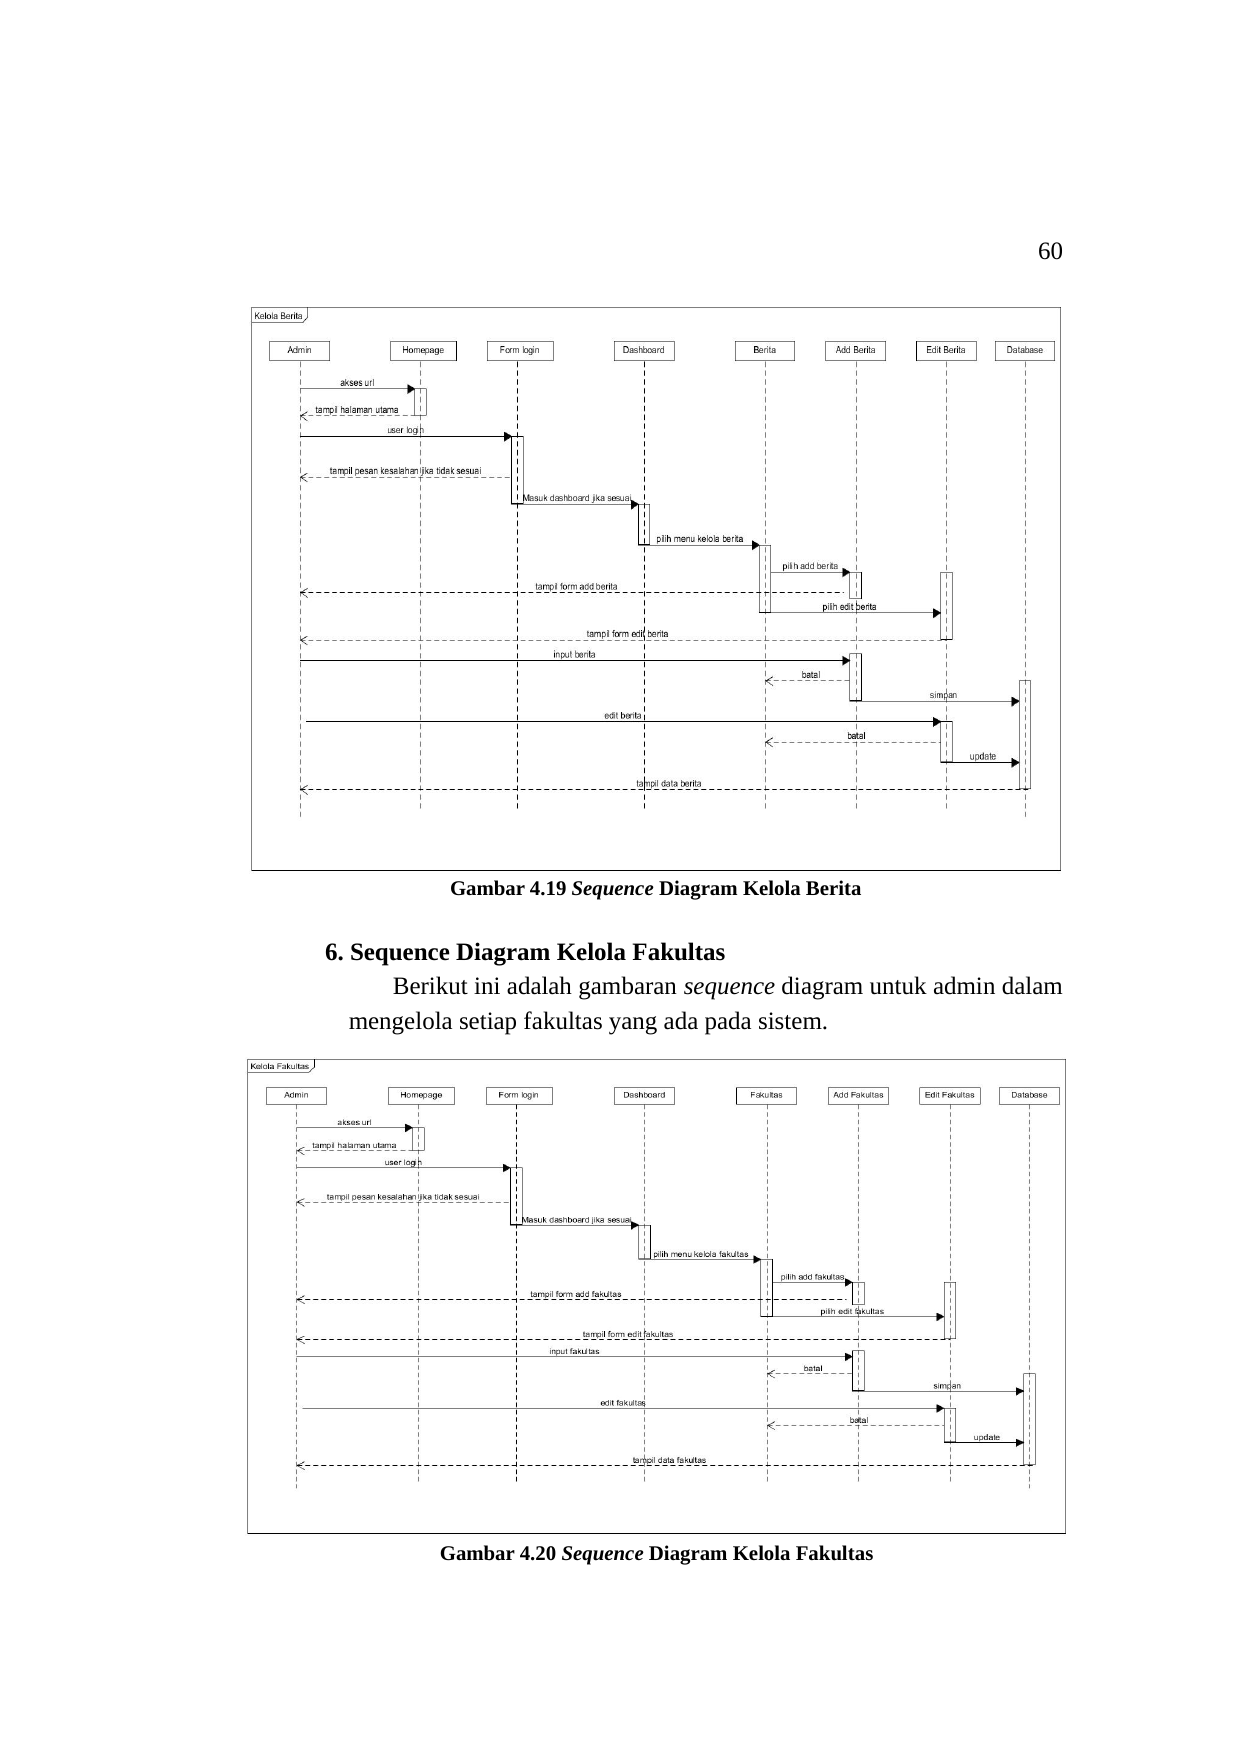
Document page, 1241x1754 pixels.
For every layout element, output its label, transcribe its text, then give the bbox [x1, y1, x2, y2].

picture [243, 1057, 1069, 1536]
text 6. Sequence Diagram Kelola Fakultas [325, 937, 1063, 966]
text Berikut ini adalah gambaran sequence diagram untuk admin dalam mengelola setiap fakultas yang ada pada sistem. [348, 971, 1063, 1035]
picture [248, 307, 1063, 874]
text Gambar 4.19 Sequence Diagram Kelola Berita [248, 874, 1062, 900]
text Gambar 4.20 Sequence Diagram Kelola Fakultas [244, 1536, 1069, 1564]
